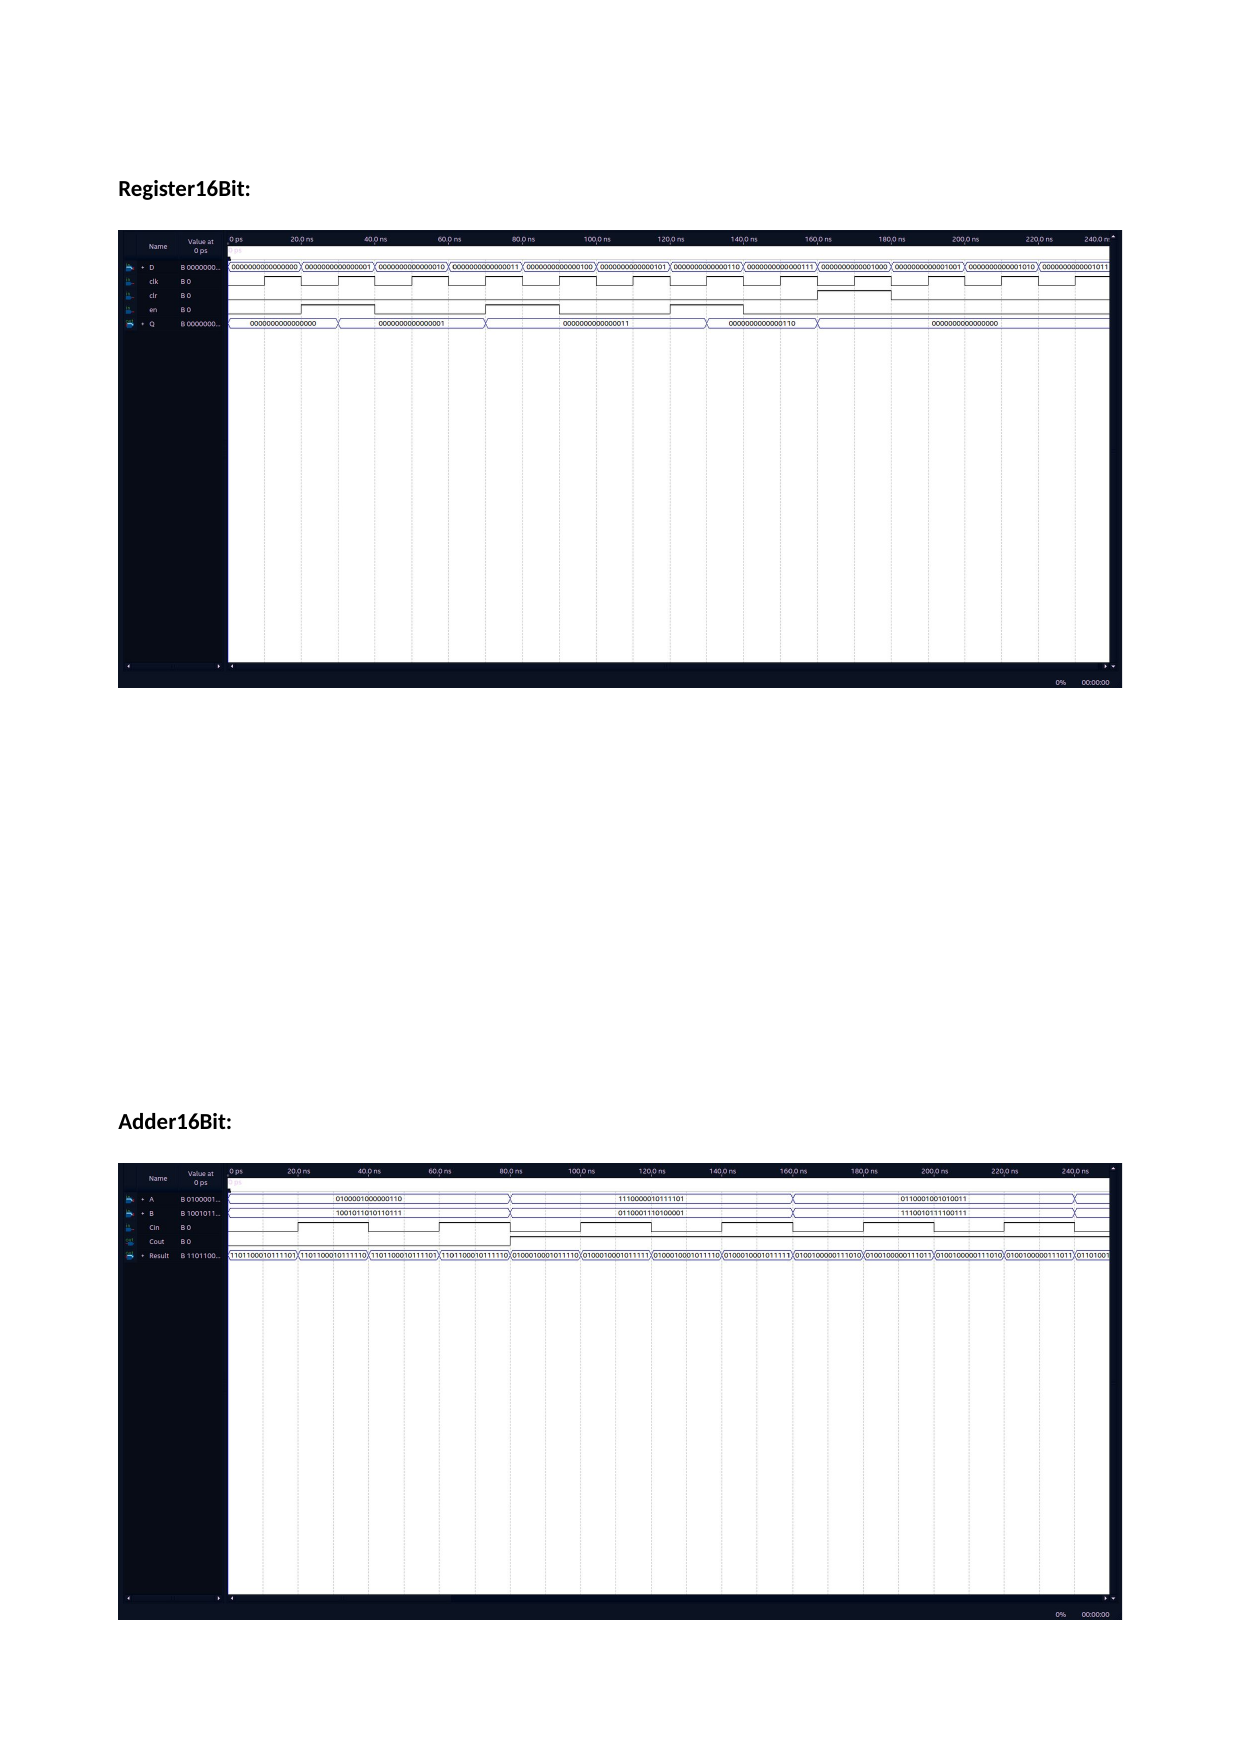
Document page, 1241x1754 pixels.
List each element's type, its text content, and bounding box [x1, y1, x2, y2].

picture [118, 1163, 1123, 1620]
picture [118, 230, 1123, 688]
text Adder16Bit: [118, 1107, 1122, 1136]
text Register16Bit: [118, 174, 1122, 202]
